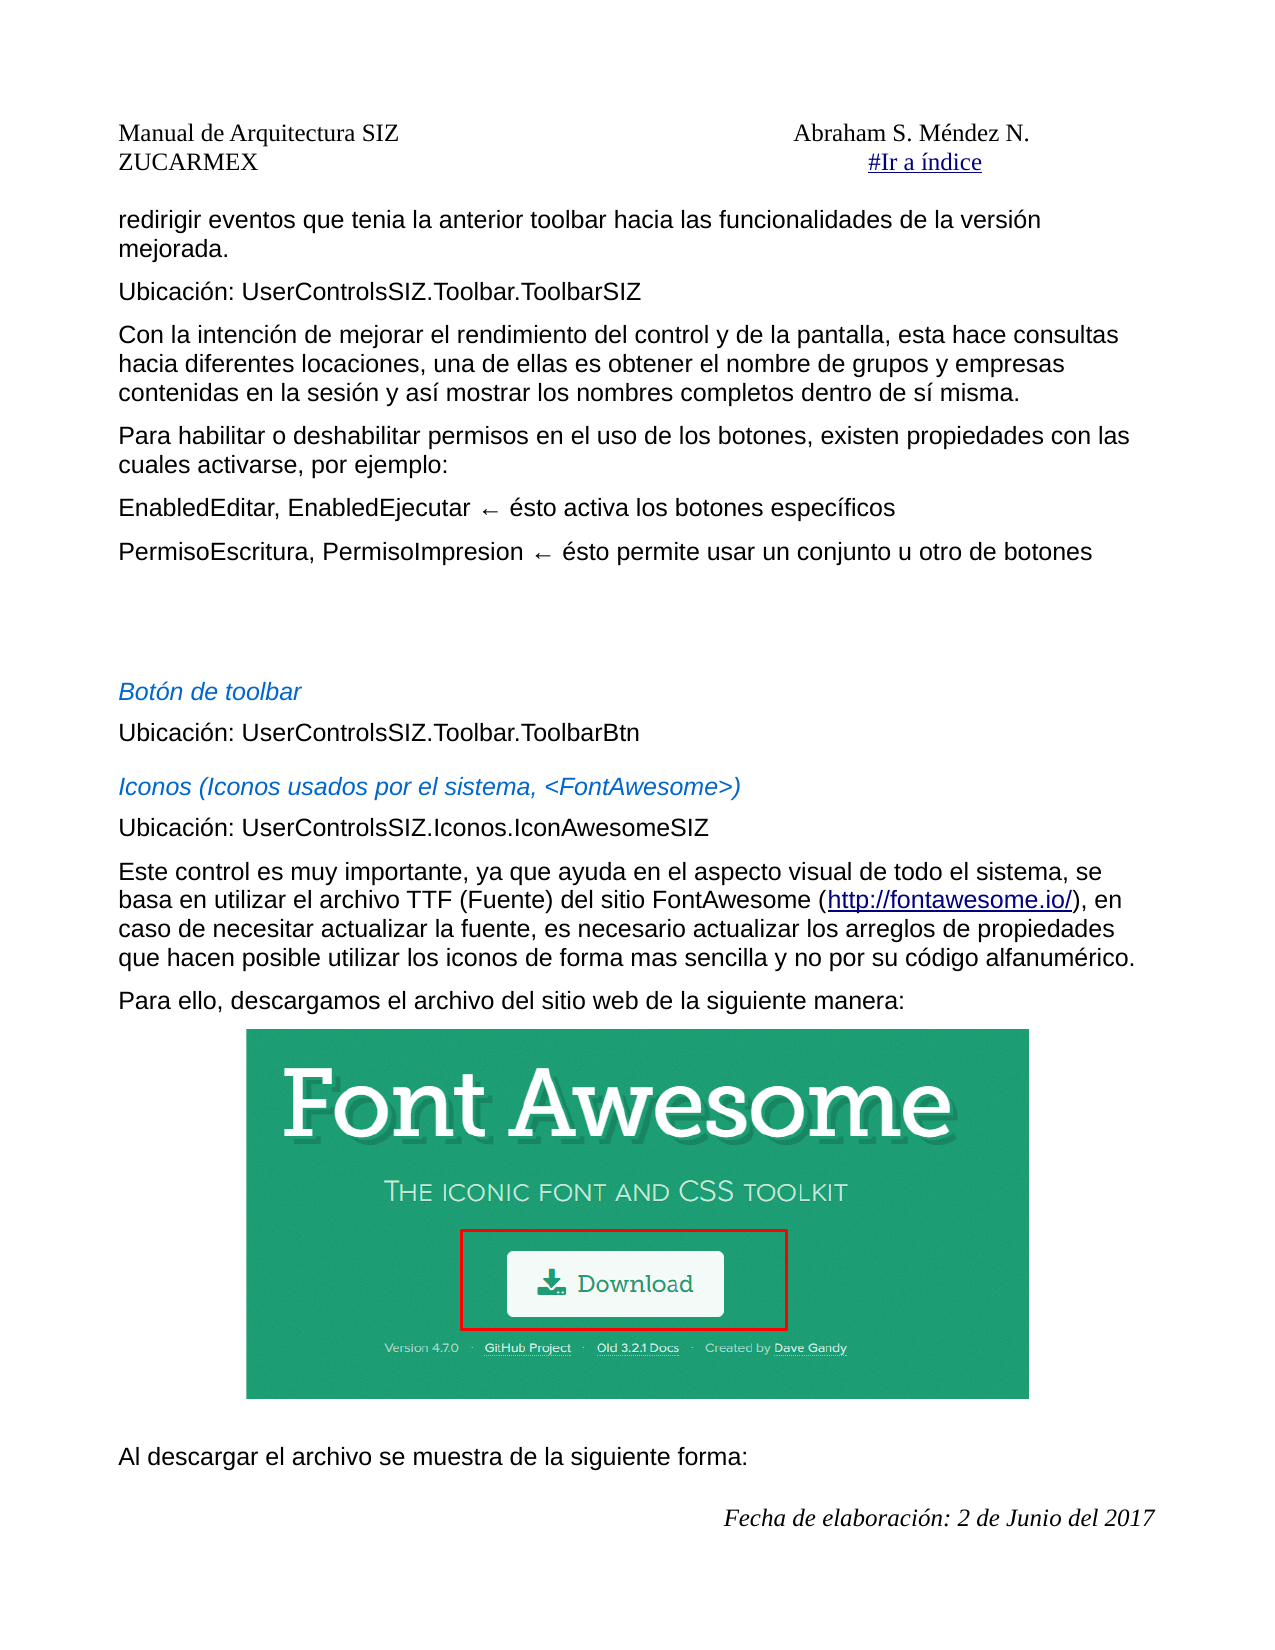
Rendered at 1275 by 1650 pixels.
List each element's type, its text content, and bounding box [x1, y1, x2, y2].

text Este control es muy importante, ya que ayuda en el aspecto visual de todo el sistema, se basa en utilizar el archivo TTF (Fuente) del sitio FontAwesome (http://fontawesome.io/), en caso de necesitar actualizar la fuente, es necesario actualizar los arreglos de propiedades que hacen posible utilizar los iconos de forma mas sencilla y no por su código alfanumérico. [118, 857, 1157, 972]
text Con la intención de mejorar el rendimiento del control y de la pantalla, esta hace consultas hacia diferentes locaciones, una de ellas es obtener el nombre de grupos y empresas contenidas en la sesión y así mostrar los nombres completos dentro de sí misma. [118, 321, 1157, 407]
text Ubicación: UserControlsSIZ.Toolbar.ToolbarBtn [118, 718, 1157, 747]
text EnabledEditar, EnabledEjecutar ← ésto activa los botones específicos [118, 493, 1157, 522]
text redirigir eventos que tenia la anterior toolbar hacia las funcionalidades de la versión mejorada. [118, 205, 1157, 263]
text PermisoEscritura, PermisoImpresion ← ésto permite usar un conjunto u otro de botones [118, 537, 1157, 566]
text Iconos (Iconos usados por el sistema, <FontAwesome>) [118, 772, 1157, 801]
picture [246, 1029, 1029, 1399]
text Botón de toolbar [118, 677, 1157, 706]
text Para ello, descargamos el archivo del sitio web de la siguiente manera: [118, 986, 1157, 1015]
text Ubicación: UserControlsSIZ.Iconos.IconAwesomeSIZ [118, 813, 1157, 842]
text Para habilitar o deshabilitar permisos en el uso de los botones, existen propiedades con las cuales activarse, por ejemplo: [118, 421, 1157, 479]
text Al descargar el archivo se muestra de la siguiente forma: [118, 1442, 1157, 1471]
text Ubicación: UserControlsSIZ.Toolbar.ToolbarSIZ [118, 277, 1157, 306]
